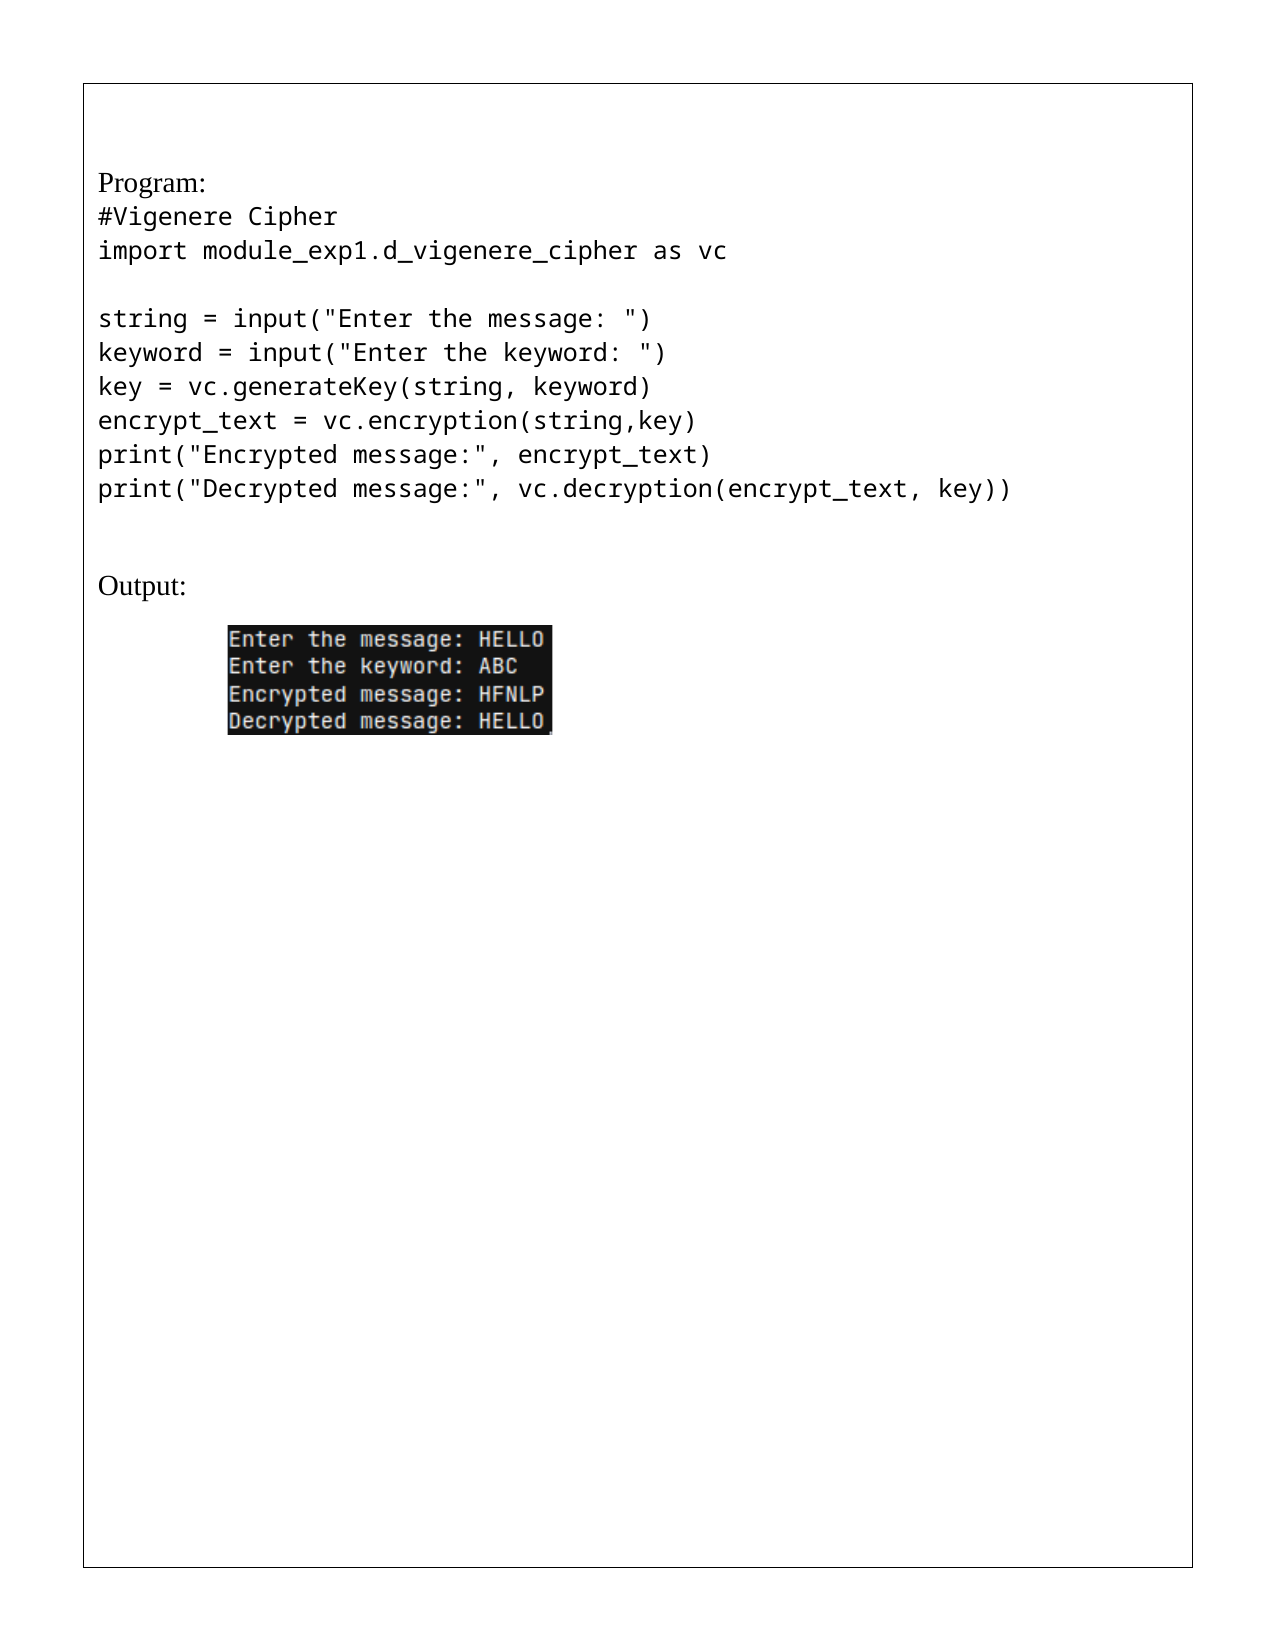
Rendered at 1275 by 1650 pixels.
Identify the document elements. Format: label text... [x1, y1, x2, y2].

text string = input("Enter the message: ") [98, 300, 1177, 334]
text print("Encrypted message:", encrypt_text) [98, 437, 1177, 471]
text encrypt_text = vc.encryption(string,key) [98, 403, 1177, 437]
text Program: [98, 165, 1177, 198]
text keyword = input("Enter the keyword: ") [98, 334, 1177, 368]
text key = vc.generateKey(string, keyword) [98, 368, 1177, 403]
picture [227, 625, 553, 735]
text Output: [98, 568, 1177, 602]
text #Vigenere Cipher [98, 198, 1177, 232]
text import module_exp1.d_vigenere_cipher as vc [98, 232, 1177, 266]
text print("Decrypted message:", vc.decryption(encrypt_text, key)) [98, 471, 1177, 505]
